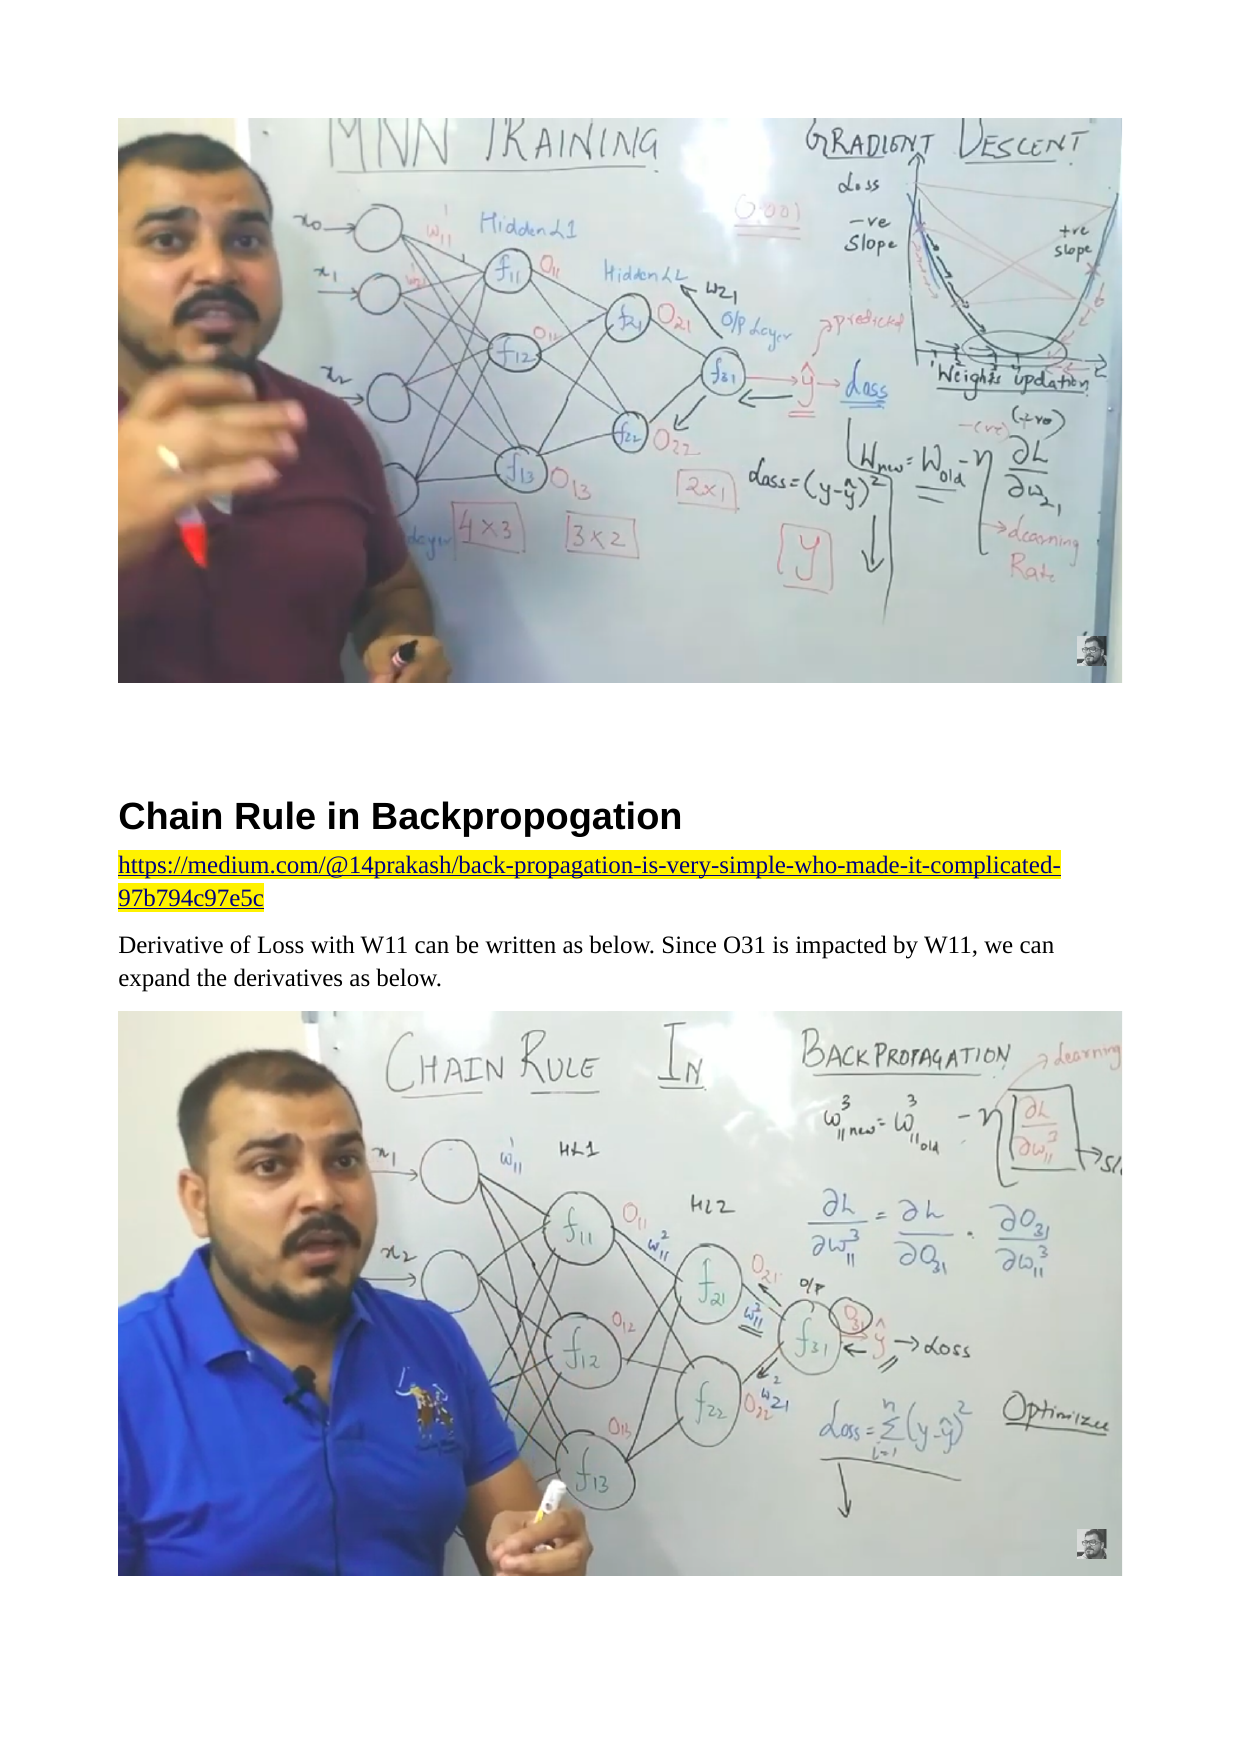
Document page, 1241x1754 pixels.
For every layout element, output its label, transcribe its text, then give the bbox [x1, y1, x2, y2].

picture [118, 118, 1123, 683]
text https://medium.com/@14prakash/back-propagation-is-very-simple-who-made-it-complicated-97b794c97e5c [118, 850, 1122, 912]
picture [118, 1011, 1123, 1576]
text Derivative of Loss with W11 can be written as below. Since O31 is impacted by W11, we can expand the derivatives as below. [118, 931, 1122, 992]
subtitle Chain Rule in Backpropogation [118, 794, 1122, 837]
